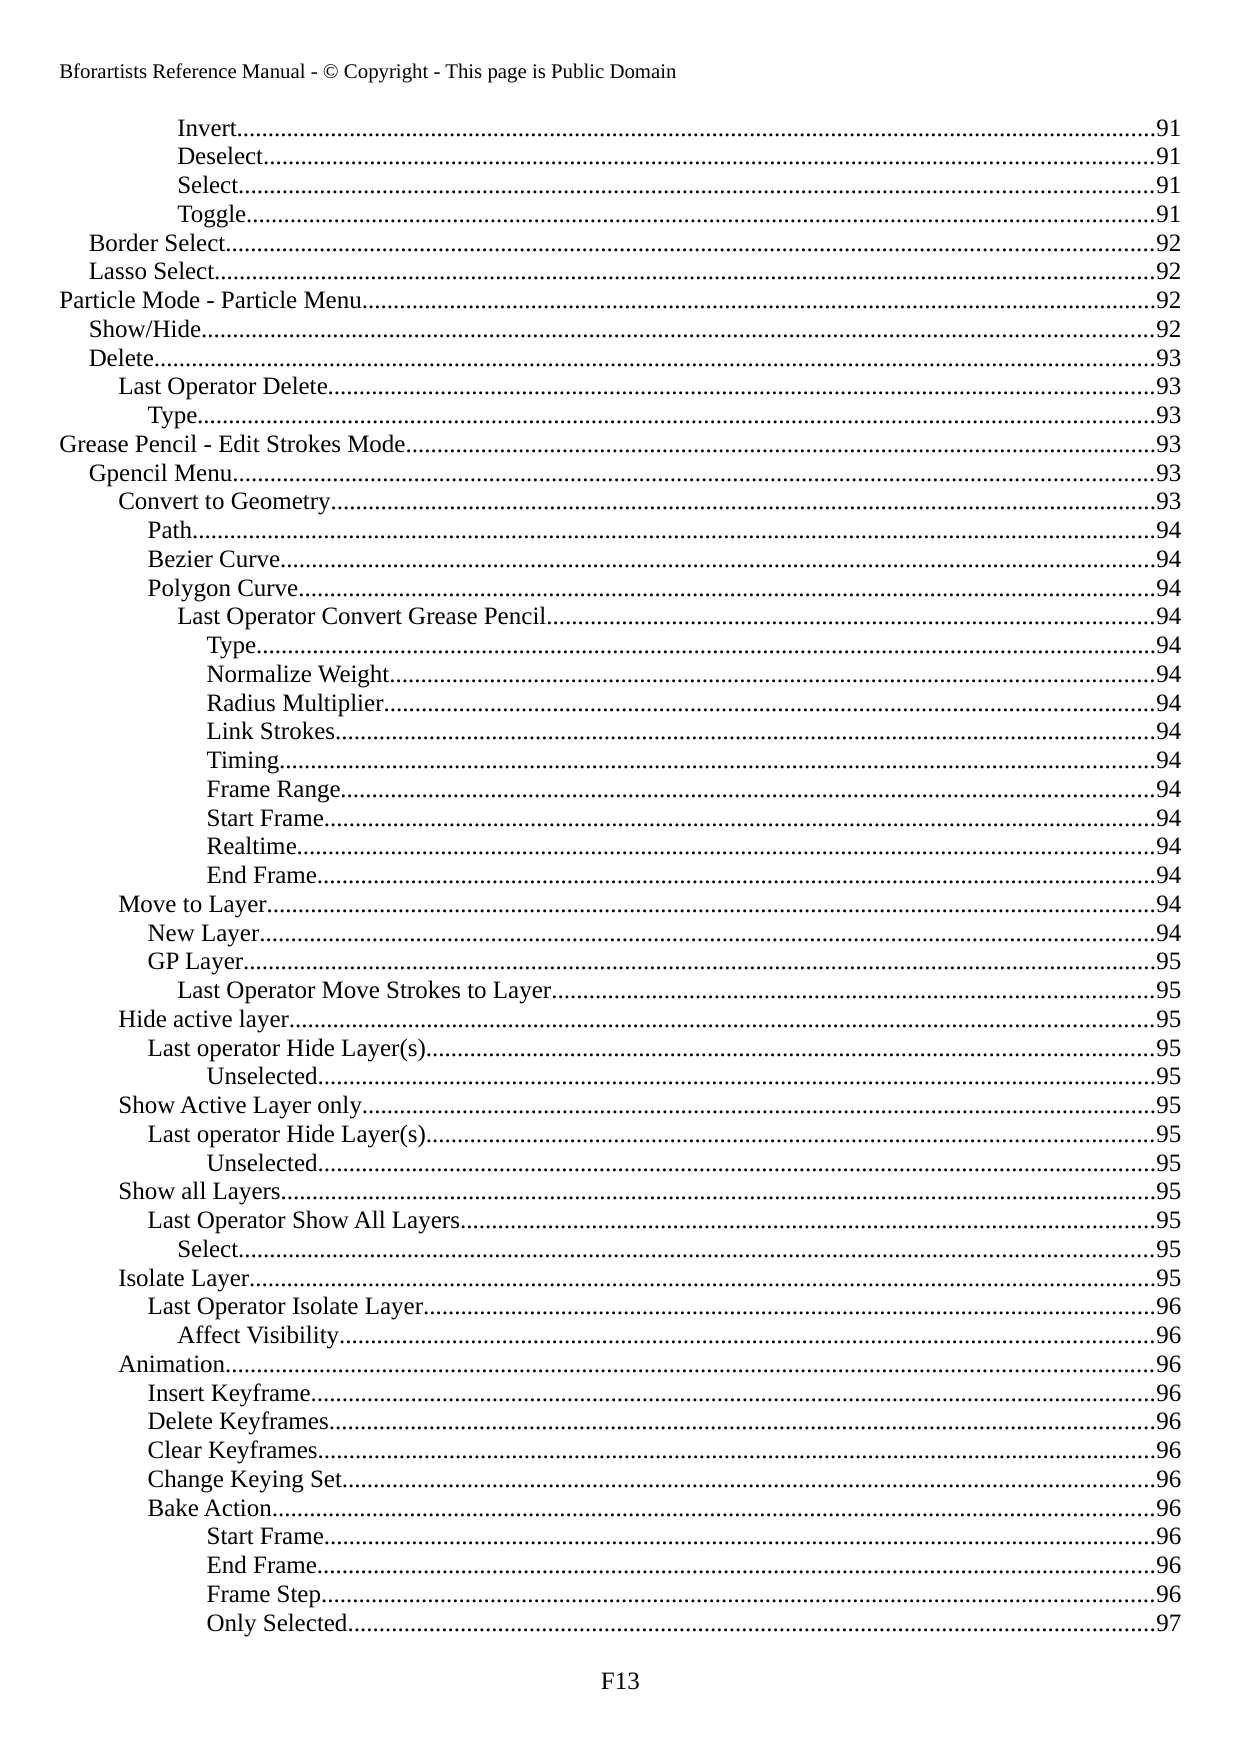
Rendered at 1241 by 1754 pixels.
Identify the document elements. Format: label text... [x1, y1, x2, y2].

text Polygon Curve 94 [147, 573, 1181, 601]
text Radius Multiplier 94 [206, 688, 1181, 716]
text Invert 91 [177, 113, 1181, 141]
text Change Keying Set 96 [147, 1464, 1181, 1493]
text Bake Action 96 [147, 1493, 1181, 1521]
text Bezier Curve 94 [147, 544, 1181, 573]
text Delete Keyframes 96 [147, 1406, 1181, 1435]
text Insert Keyframe 96 [147, 1378, 1181, 1406]
text Hide active layer 95 [118, 1004, 1181, 1033]
text Show Active Layer only 95 [118, 1090, 1181, 1119]
text Last Operator Show All Layers 95 [147, 1205, 1181, 1234]
text End Frame 94 [206, 860, 1181, 889]
text Grease Pencil - Edit Strokes Mode 93 [59, 429, 1181, 458]
text Move to Layer 94 [118, 889, 1181, 918]
text Particle Mode - Particle Menu 92 [59, 285, 1181, 314]
text Show all Layers 95 [118, 1176, 1181, 1205]
text End Frame 96 [206, 1550, 1181, 1579]
text Start Frame 94 [206, 803, 1181, 831]
text Normalize Weight 94 [206, 659, 1181, 688]
text Deselect 91 [177, 141, 1181, 170]
text Delete 93 [88, 343, 1181, 371]
text Only Selected 97 [206, 1608, 1181, 1636]
text Last Operator Isolate Layer 96 [147, 1291, 1181, 1320]
text Unselected 95 [206, 1148, 1181, 1176]
text New Layer 94 [147, 918, 1181, 946]
text Timing 94 [206, 745, 1181, 774]
text Isolate Layer 95 [118, 1263, 1181, 1291]
text Frame Step 96 [206, 1579, 1181, 1608]
text Convert to Geometry 93 [118, 486, 1181, 515]
text Link Strokes 94 [206, 716, 1181, 745]
text GP Layer 95 [147, 946, 1181, 975]
text Frame Range 94 [206, 774, 1181, 803]
text Select 91 [177, 170, 1181, 199]
text Last operator Hide Layer(s) 95 [147, 1033, 1181, 1061]
text Toggle 91 [177, 199, 1181, 228]
text Affect Visibility 96 [177, 1320, 1181, 1349]
text Type 93 [147, 400, 1181, 429]
text Last operator Hide Layer(s) 95 [147, 1119, 1181, 1148]
text Type 94 [206, 630, 1181, 659]
text Gpencil Menu 93 [88, 458, 1181, 486]
text Last Operator Convert Grease Pencil 94 [177, 601, 1181, 630]
text Lasso Select 92 [88, 256, 1181, 285]
text Realtime 94 [206, 831, 1181, 860]
text Show/Hide 92 [88, 314, 1181, 343]
text Path 94 [147, 515, 1181, 544]
text Select 95 [177, 1234, 1181, 1263]
text Last Operator Move Strokes to Layer 95 [177, 975, 1181, 1004]
text Border Select 92 [88, 228, 1181, 256]
text Last Operator Delete 93 [118, 371, 1181, 400]
text Start Frame 96 [206, 1521, 1181, 1550]
text Animation 96 [118, 1349, 1181, 1378]
text Unselected 95 [206, 1061, 1181, 1090]
text Clear Keyframes 96 [147, 1435, 1181, 1464]
